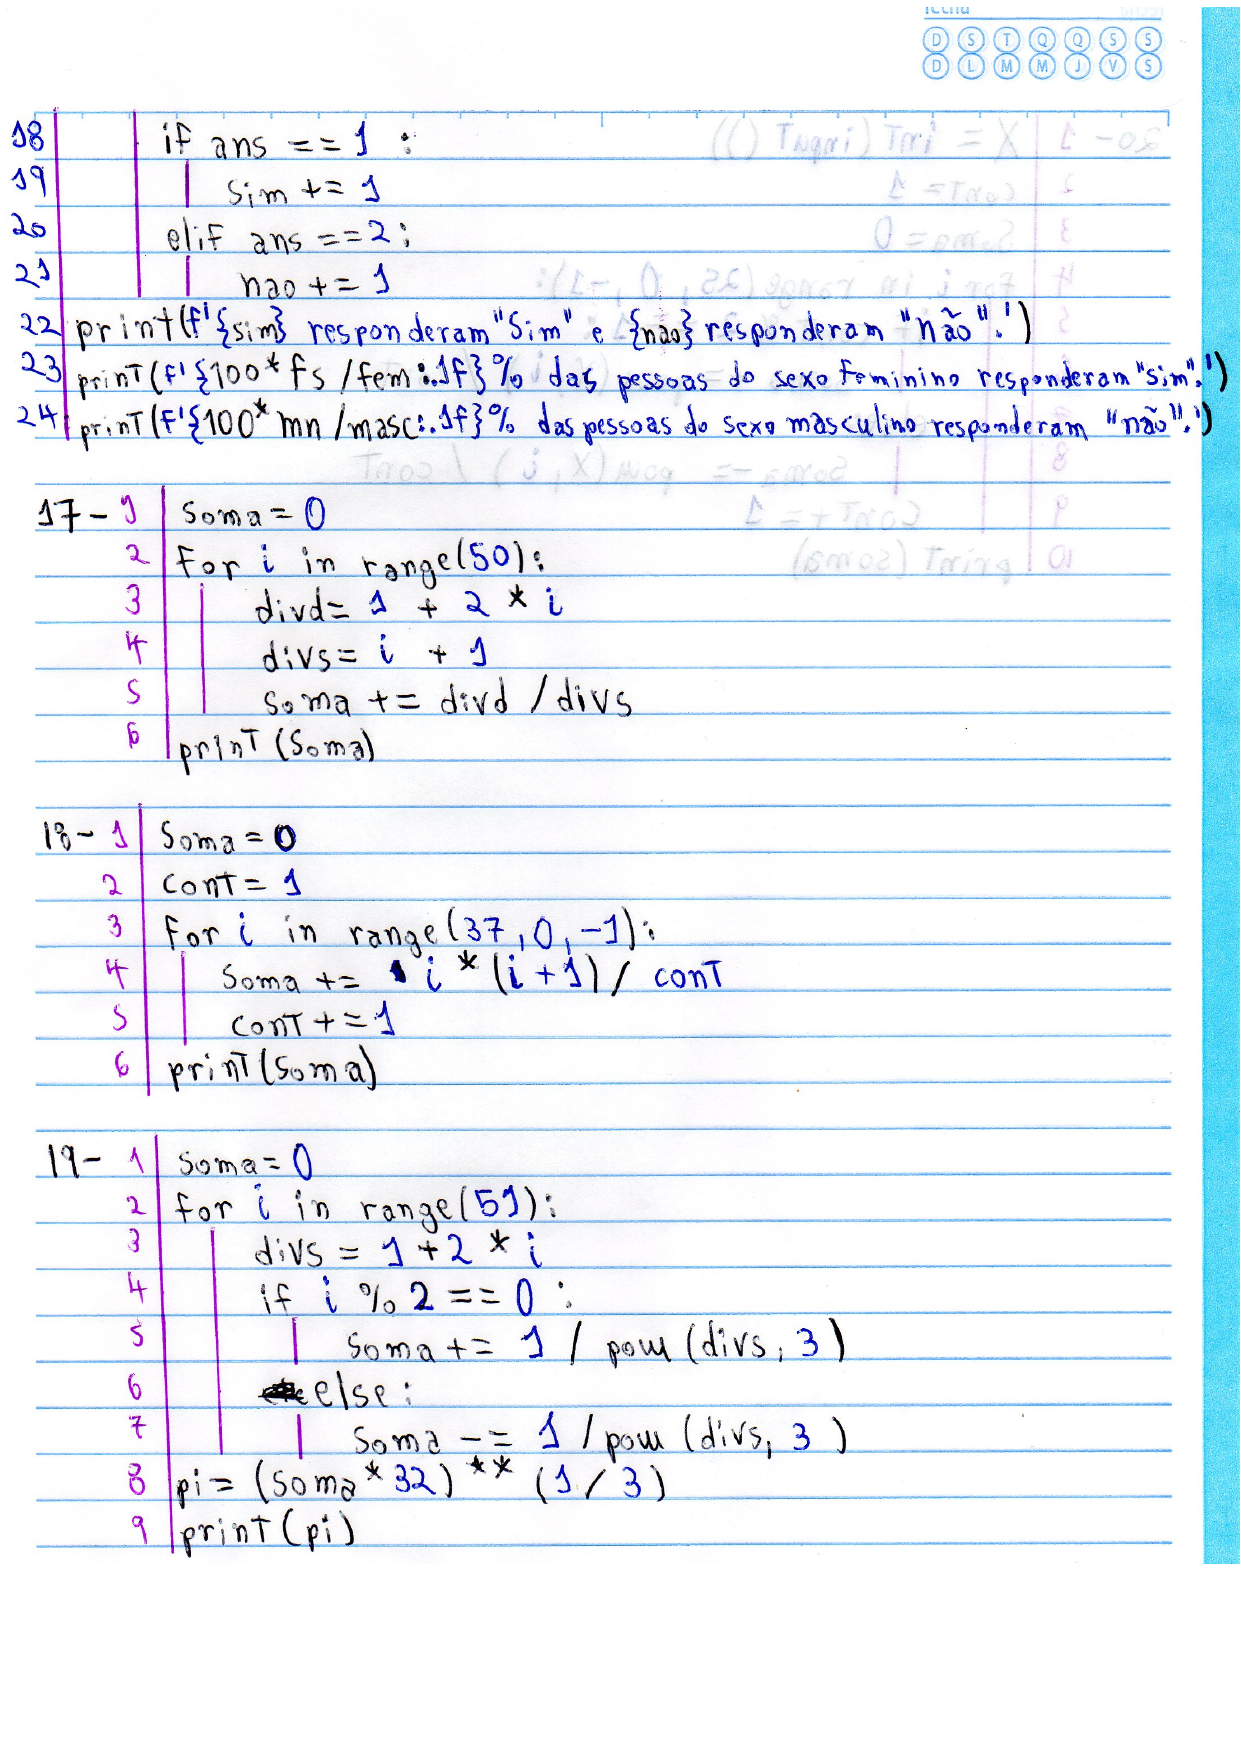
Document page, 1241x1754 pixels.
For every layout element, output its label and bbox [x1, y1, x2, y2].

picture [5, 7, 1241, 1564]
